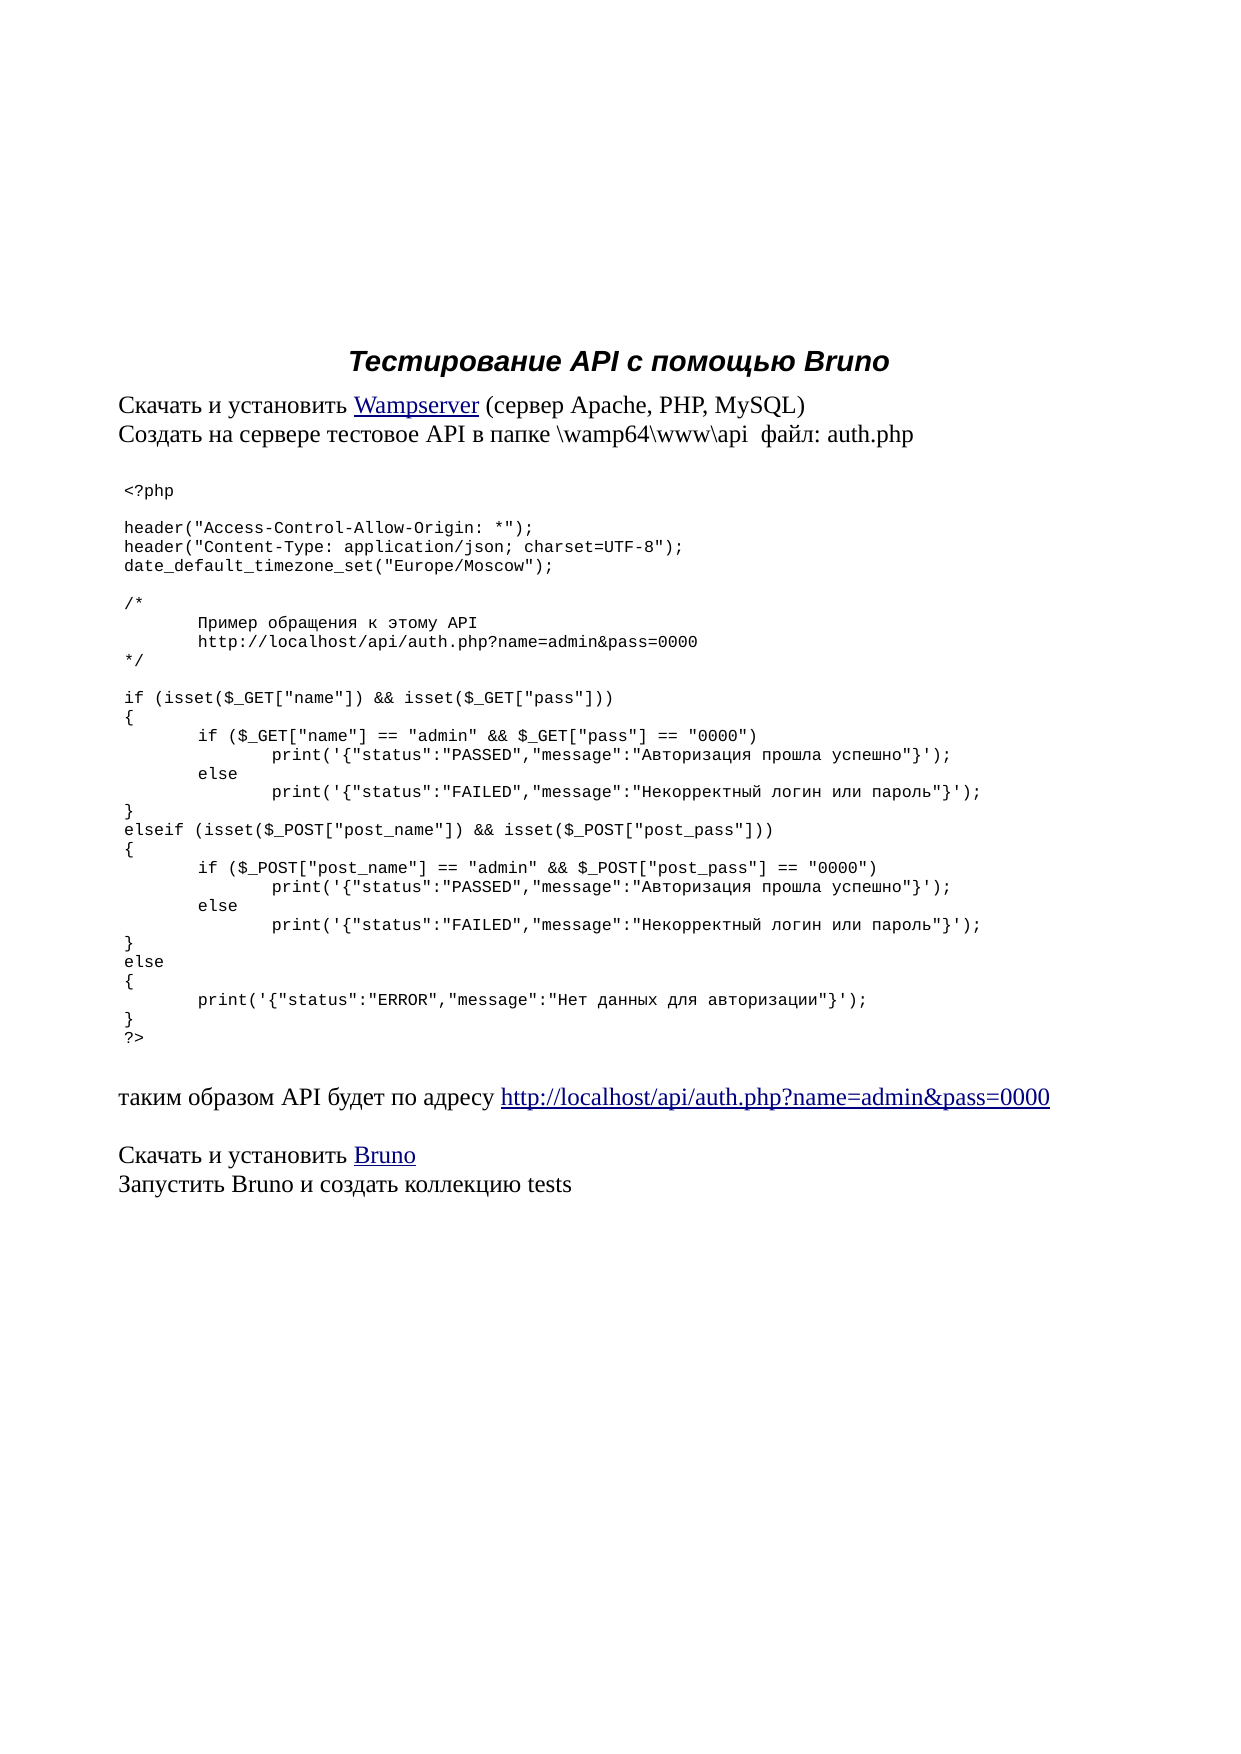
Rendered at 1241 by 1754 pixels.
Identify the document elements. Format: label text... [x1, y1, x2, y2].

text Создать на сервере тестовое API в папке \wamp64\www\api файл: auth.php [118, 419, 1122, 448]
text Запустить Bruno и создать коллекцию tests [118, 1169, 1122, 1197]
text Скачать и установить Bruno [118, 1140, 1122, 1169]
text таким образом API будет по адресу http://localhost/api/auth.php?name=admin&pass=0000 [118, 1082, 1122, 1111]
subtitle Тестирование API с помощью Bruno [118, 344, 1122, 378]
table_header <?php header("Access-Control-Allow-Origin: *"); header("Content-Type: application/json; charset=UTF-8"); date_default_timezone_set("Europe/Moscow"); /* Пример обращения к этому API http://localhost/api/auth.php?name=admin&pass=0000 */ if (isset($_GET["name"]) && isset($_GET["pass"])) { if ($_GET["name"] == "admin" && $_GET["pass"] == "0000") print('{"status":"PASSED","message":"Авторизация прошла успешно"}'); else print('{"status":"FAILED","message":"Некорректный логин или пароль"}'); } elseif (isset($_POST["post_name"]) && isset($_POST["post_pass"])) { if ($_POST["post_name"] == "admin" && $_POST["post_pass"] == "0000") print('{"status":"PASSED","message":"Авторизация прошла успешно"}'); else print('{"status":"FAILED","message":"Некорректный логин или пароль"}'); } else { print('{"status":"ERROR","message":"Нет данных для авторизации"}'); } ?> [118, 477, 1122, 1054]
text Скачать и установить Wampserver (сервер Apache, PHP, MySQL) [118, 390, 1122, 419]
